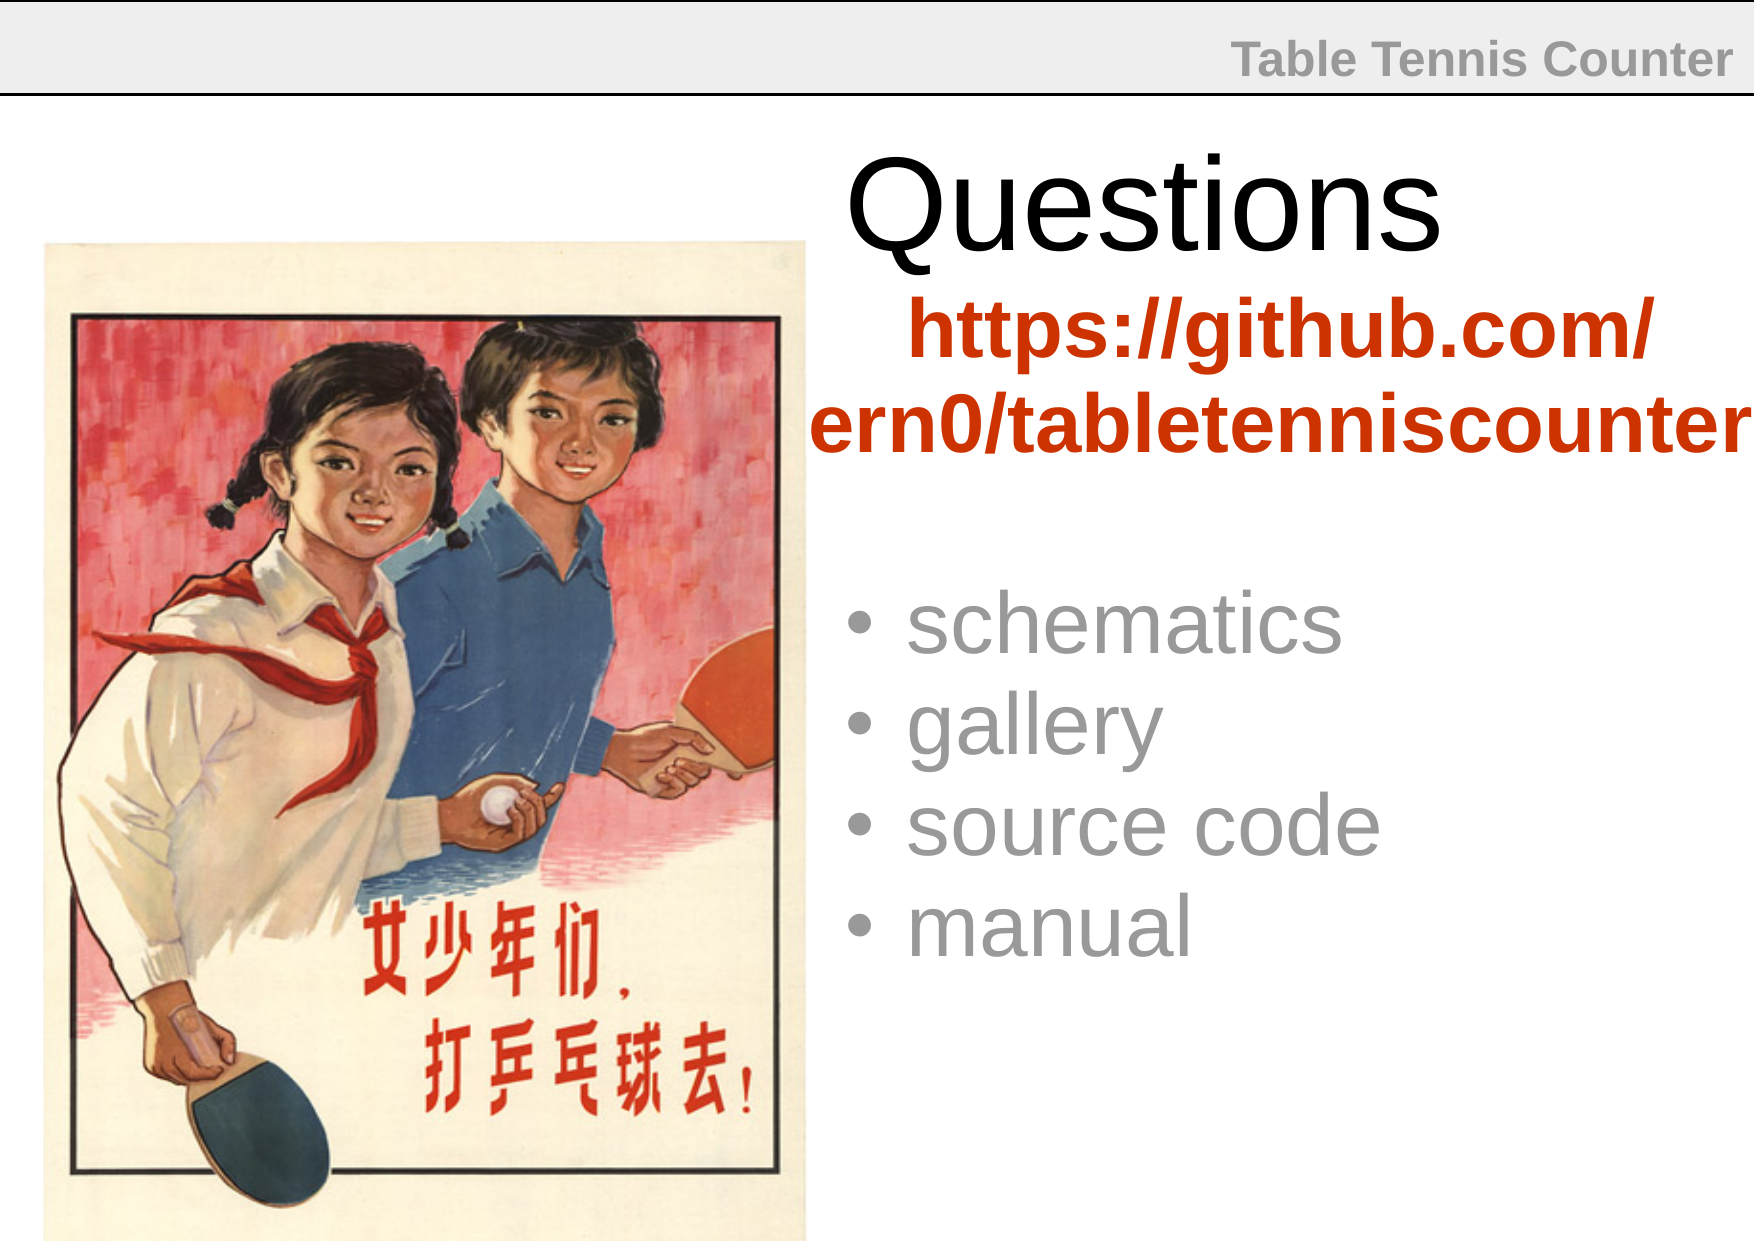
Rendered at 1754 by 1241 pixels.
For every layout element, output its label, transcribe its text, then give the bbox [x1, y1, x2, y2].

text https://github.com/ern0/tabletenniscounter [808, 279, 1754, 471]
list manual [808, 874, 1754, 975]
list [37, 874, 42, 975]
list [37, 773, 42, 874]
list schematics [808, 571, 1754, 672]
text [0, 279, 42, 471]
text Questions [0, 126, 1754, 279]
picture [42, 240, 808, 1241]
list source code [808, 773, 1754, 874]
list [37, 571, 42, 672]
list [37, 672, 42, 773]
list gallery [808, 672, 1754, 773]
